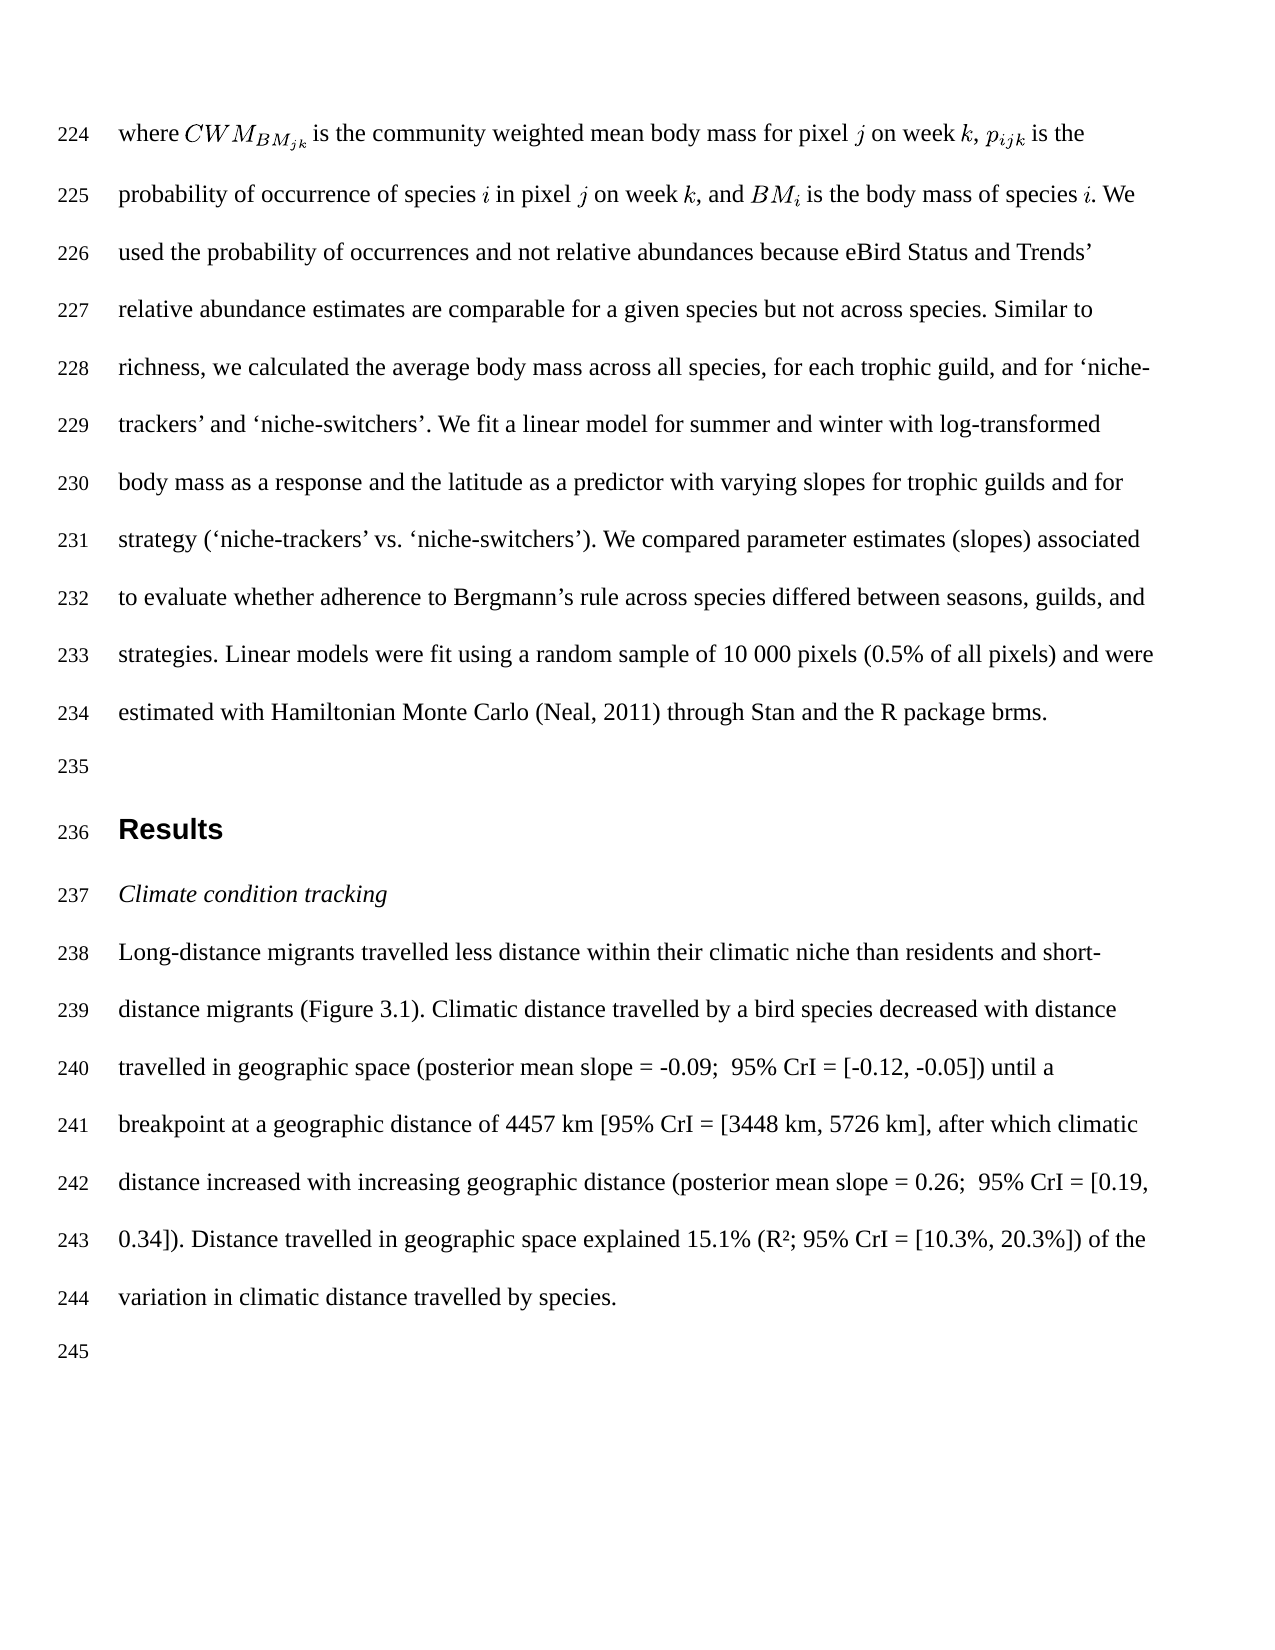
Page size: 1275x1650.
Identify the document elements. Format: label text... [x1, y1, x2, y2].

text Long-distance migrants travelled less distance within their climatic niche than residents and short-distance migrants (Figure 3.1). Climatic distance travelled by a bird species decreased with distance travelled in geographic space (posterior mean slope = -0.09; 95% CrI = [-0.12, -0.05]) until a breakpoint at a geographic distance of 4457 km [95% CrI = [3448 km, 5726 km], after which climatic distance increased with increasing geographic distance (posterior mean slope = 0.26; 95% CrI = [0.19, 0.34]). Distance travelled in geographic space explained 15.1% (R²; 95% CrI = [10.3%, 20.3%]) of the variation in climatic distance travelled by species. [118, 937, 1157, 1310]
text Climate condition tracking [118, 879, 1157, 908]
subtitle Results [118, 812, 1157, 846]
text where is the community weighted mean body mass for pixel on week , is the probability of occurrence of species in pixel on week , and is the body mass of species . We used the probability of occurrences and not relative abundances because eBird Status and Trends’ relative abundance estimates are comparable for a given species but not across species. Similar to richness, we calculated the average body mass across all species, for each trophic guild, and for ‘niche-trackers’ and ‘niche-switchers’. We fit a linear model for summer and winter with log-transformed body mass as a response and the latitude as a predictor with varying slopes for trophic guilds and for strategy (‘niche-trackers’ vs. ‘niche-switchers’). We compared parameter estimates (slopes) associated to evaluate whether adherence to Bergmann’s rule across species differed between seasons, guilds, and strategies. Linear models were fit using a random sample of 10 000 pixels (0.5% of all pixels) and were estimated with Hamiltonian Monte Carlo (Neal, 2011) through Stan and the R package brms. [118, 118, 1157, 726]
